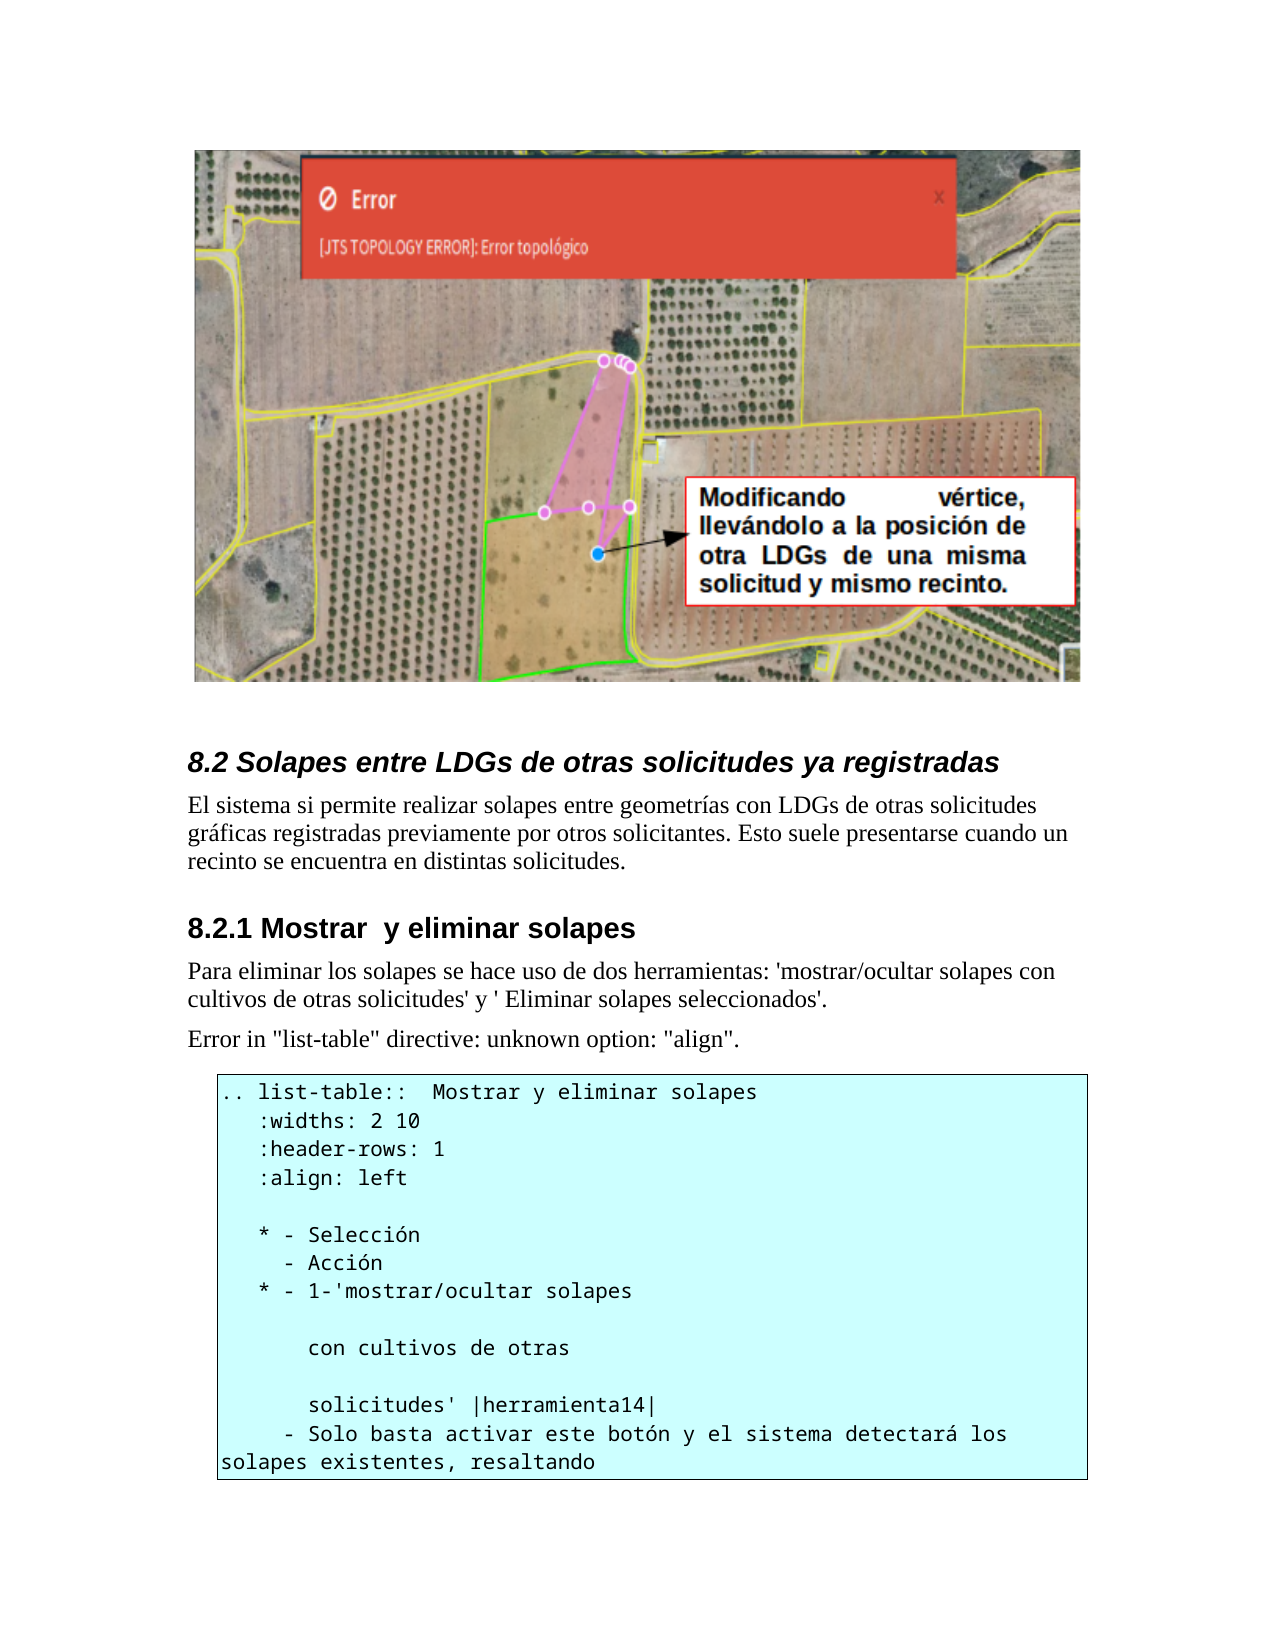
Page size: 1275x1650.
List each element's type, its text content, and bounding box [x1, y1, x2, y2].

subtitle 8.2.1 Mostrar y eliminar solapes [187, 912, 1087, 945]
subtitle 8.2 Solapes entre LDGs de otras solicitudes ya registradas [187, 746, 1087, 779]
text El sistema si permite realizar solapes entre geometrías con LDGs de otras solicitudes gráficas registradas previamente por otros solicitantes. Esto suele presentarse cuando un recinto se encuentra en distintas solicitudes. [187, 792, 1087, 875]
picture [194, 150, 1081, 682]
text Para eliminar los solapes se hace uso de dos herramientas: 'mostrar/ocultar solapes con cultivos de otras solicitudes' y ' Eliminar solapes seleccionados'. [187, 957, 1087, 1013]
text .. list-table:: Mostrar y eliminar solapes :widths: 2 10 :header-rows: 1 :align: left * - Selección - Acción * - 1-'mostrar/ocultar solapes con cultivos de otras solicitudes' |herramienta14| - Solo basta activar este botón y el sistema detectará los solapes existentes, resaltando [218, 1075, 1087, 1479]
text Error in "list-table" directive: unknown option: "align". [187, 1025, 1087, 1053]
